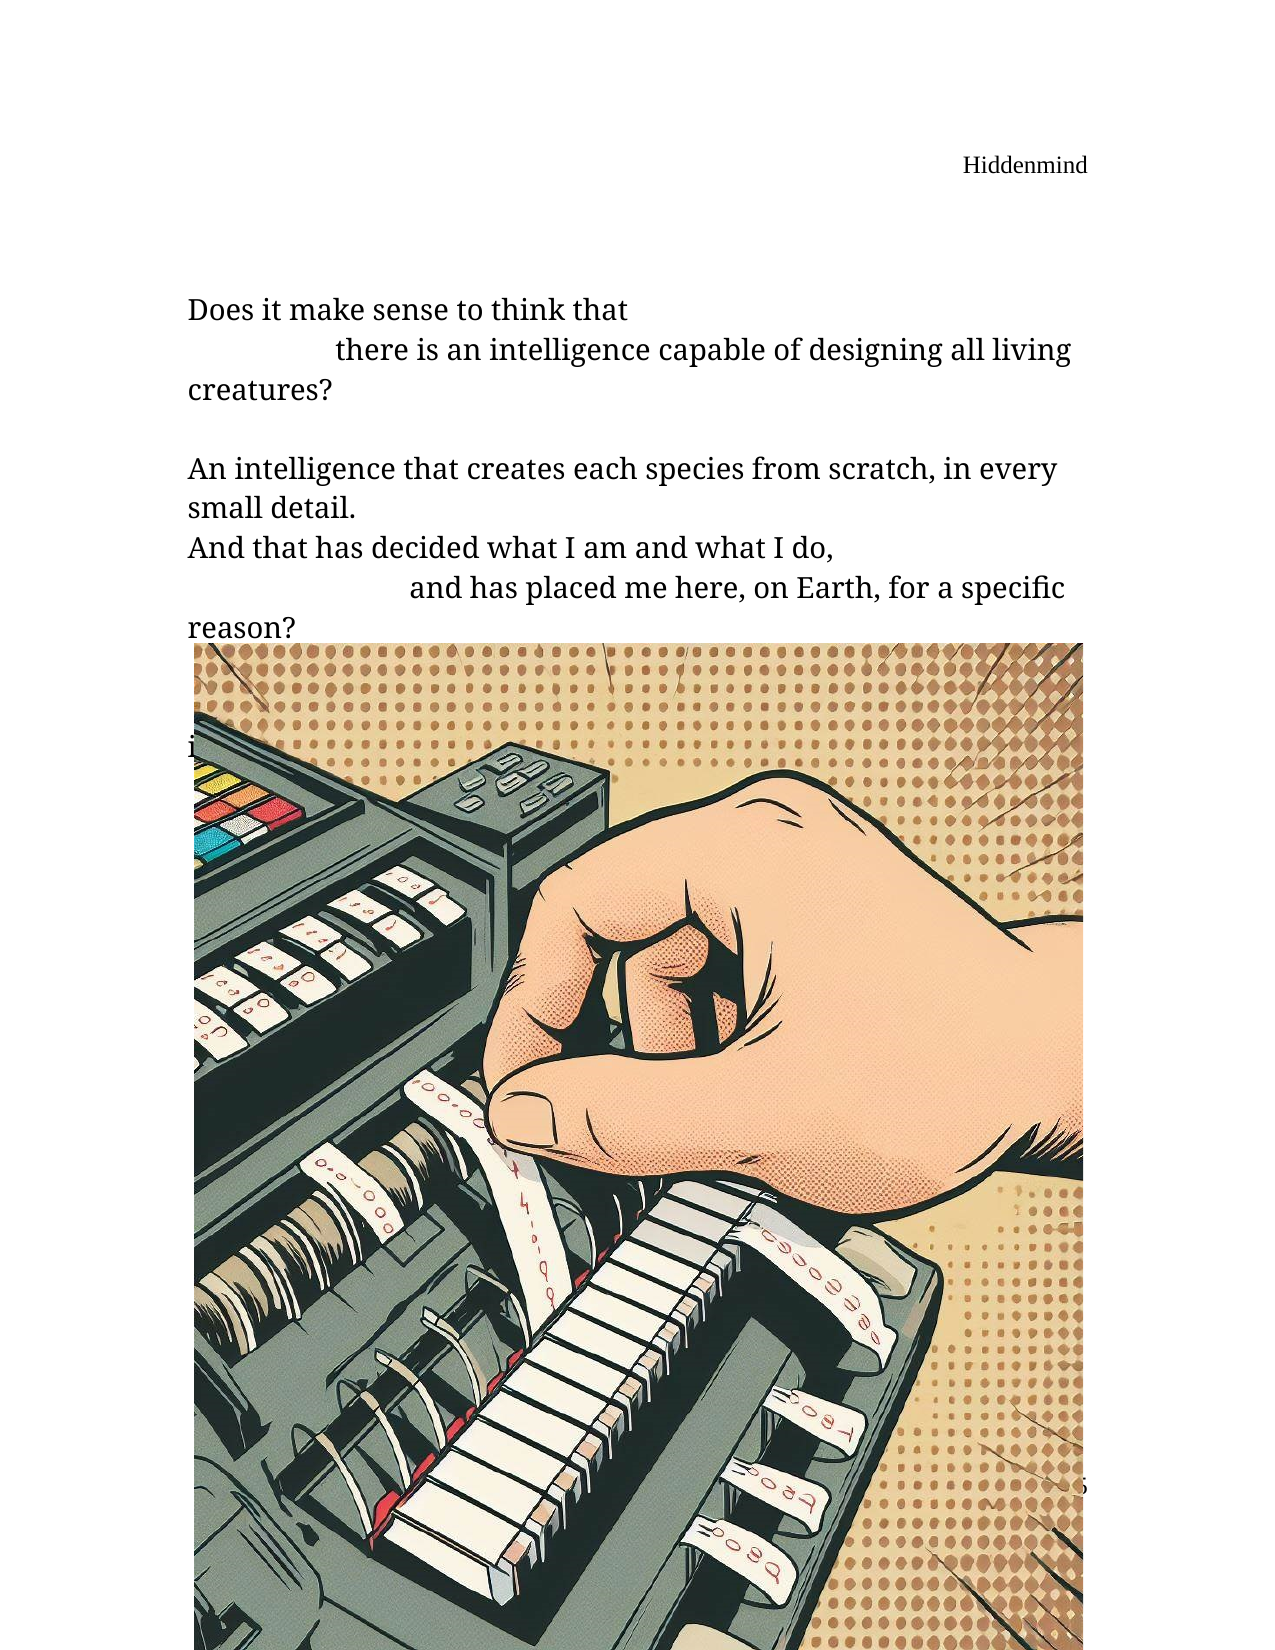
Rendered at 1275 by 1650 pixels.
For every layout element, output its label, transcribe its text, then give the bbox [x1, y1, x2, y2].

text And that has decided what I am and what I do, [187, 527, 1087, 567]
text there is an intelligence capable of designing all living creatures? [187, 329, 1087, 408]
text Does it make sense to think that [187, 289, 1087, 329]
text An intelligence that creates each species from scratch, in every small detail. [187, 448, 1087, 527]
text and has placed me here, on Earth, for a specific reason? [187, 567, 1087, 647]
picture [194, 643, 1084, 1650]
